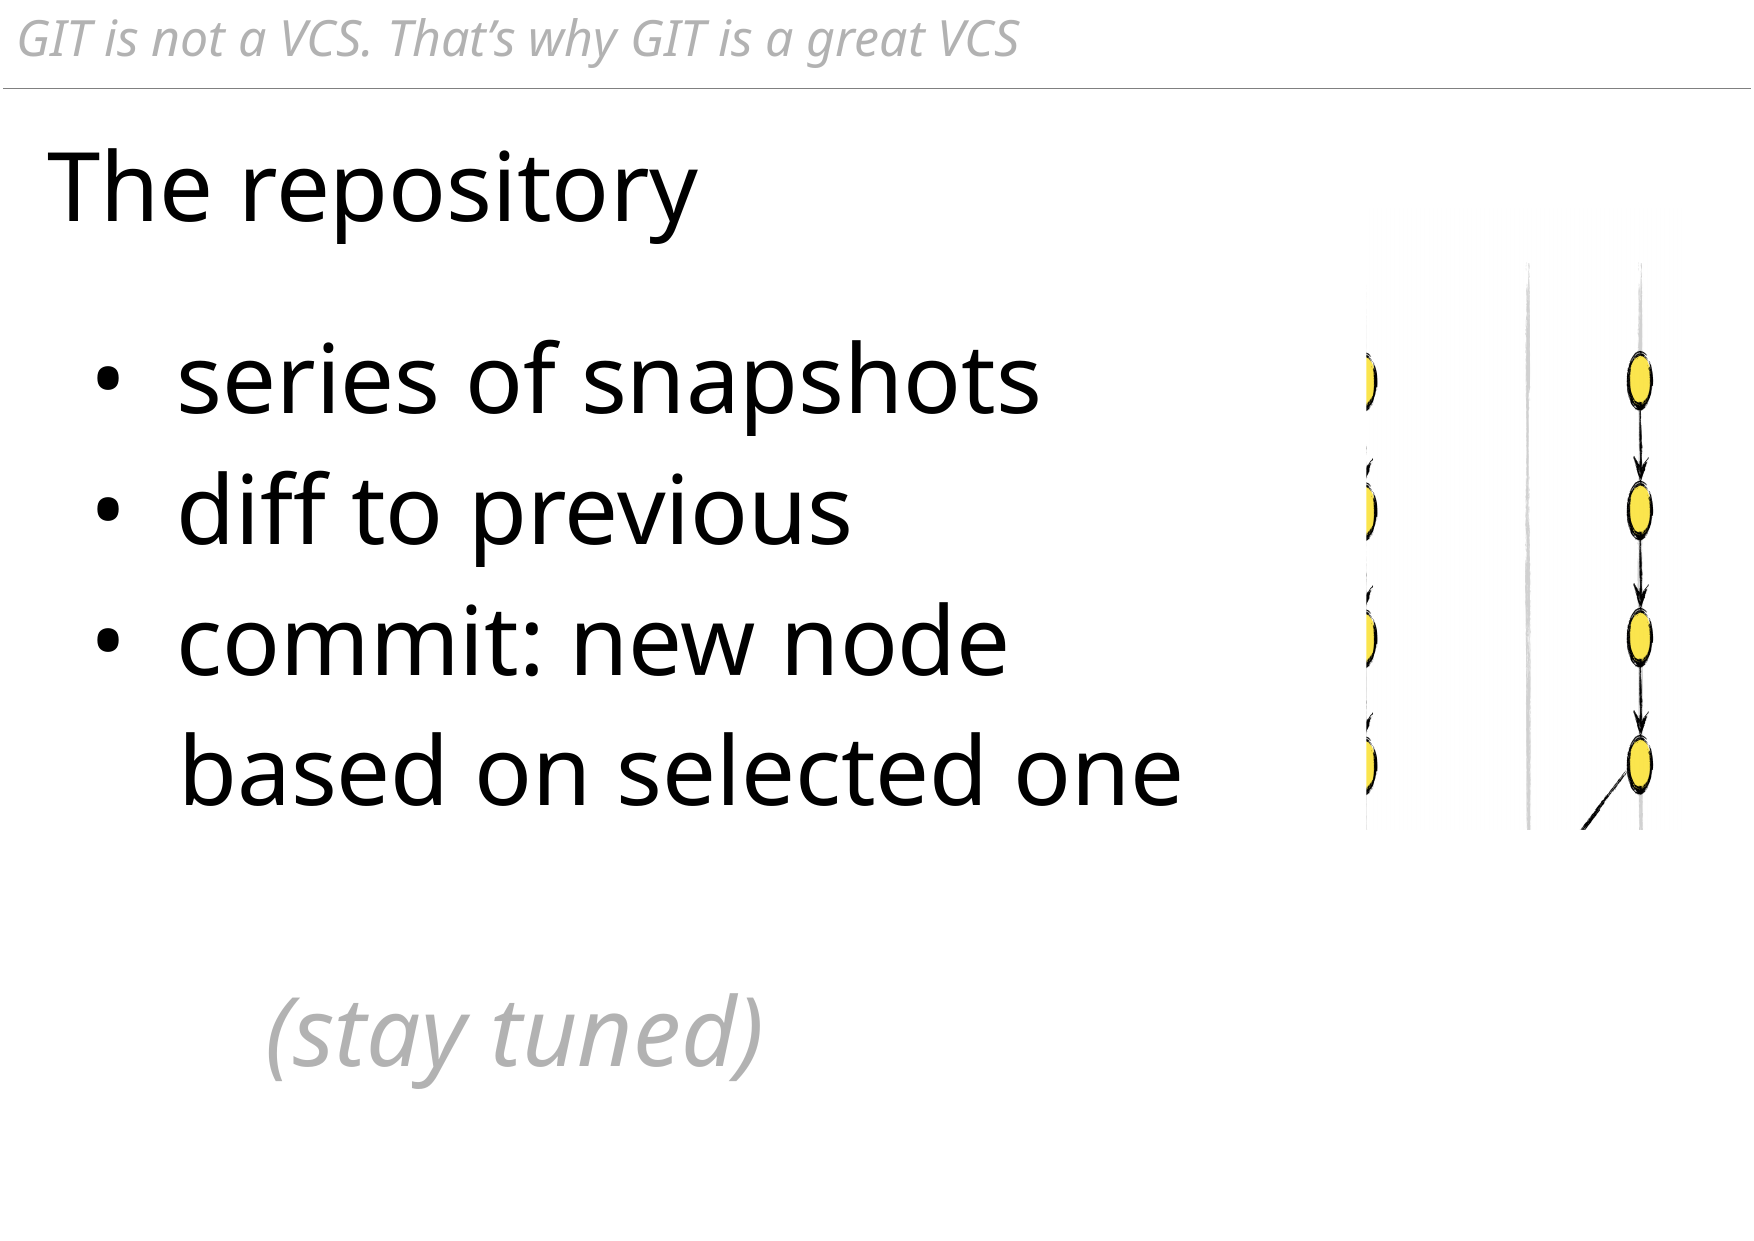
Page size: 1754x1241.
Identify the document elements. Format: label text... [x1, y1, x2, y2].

text based on selected one [3, 703, 1751, 833]
text [1685, 311, 1751, 442]
text (stay tuned) [3, 964, 1751, 1094]
text • commit: new node [3, 572, 1650, 703]
text The repository [3, 118, 1751, 249]
text • series of snapshots [3, 311, 1650, 442]
picture [1650, 208, 1685, 830]
text [1685, 572, 1751, 703]
text [1685, 442, 1751, 572]
text • diff to previous [3, 442, 1650, 572]
